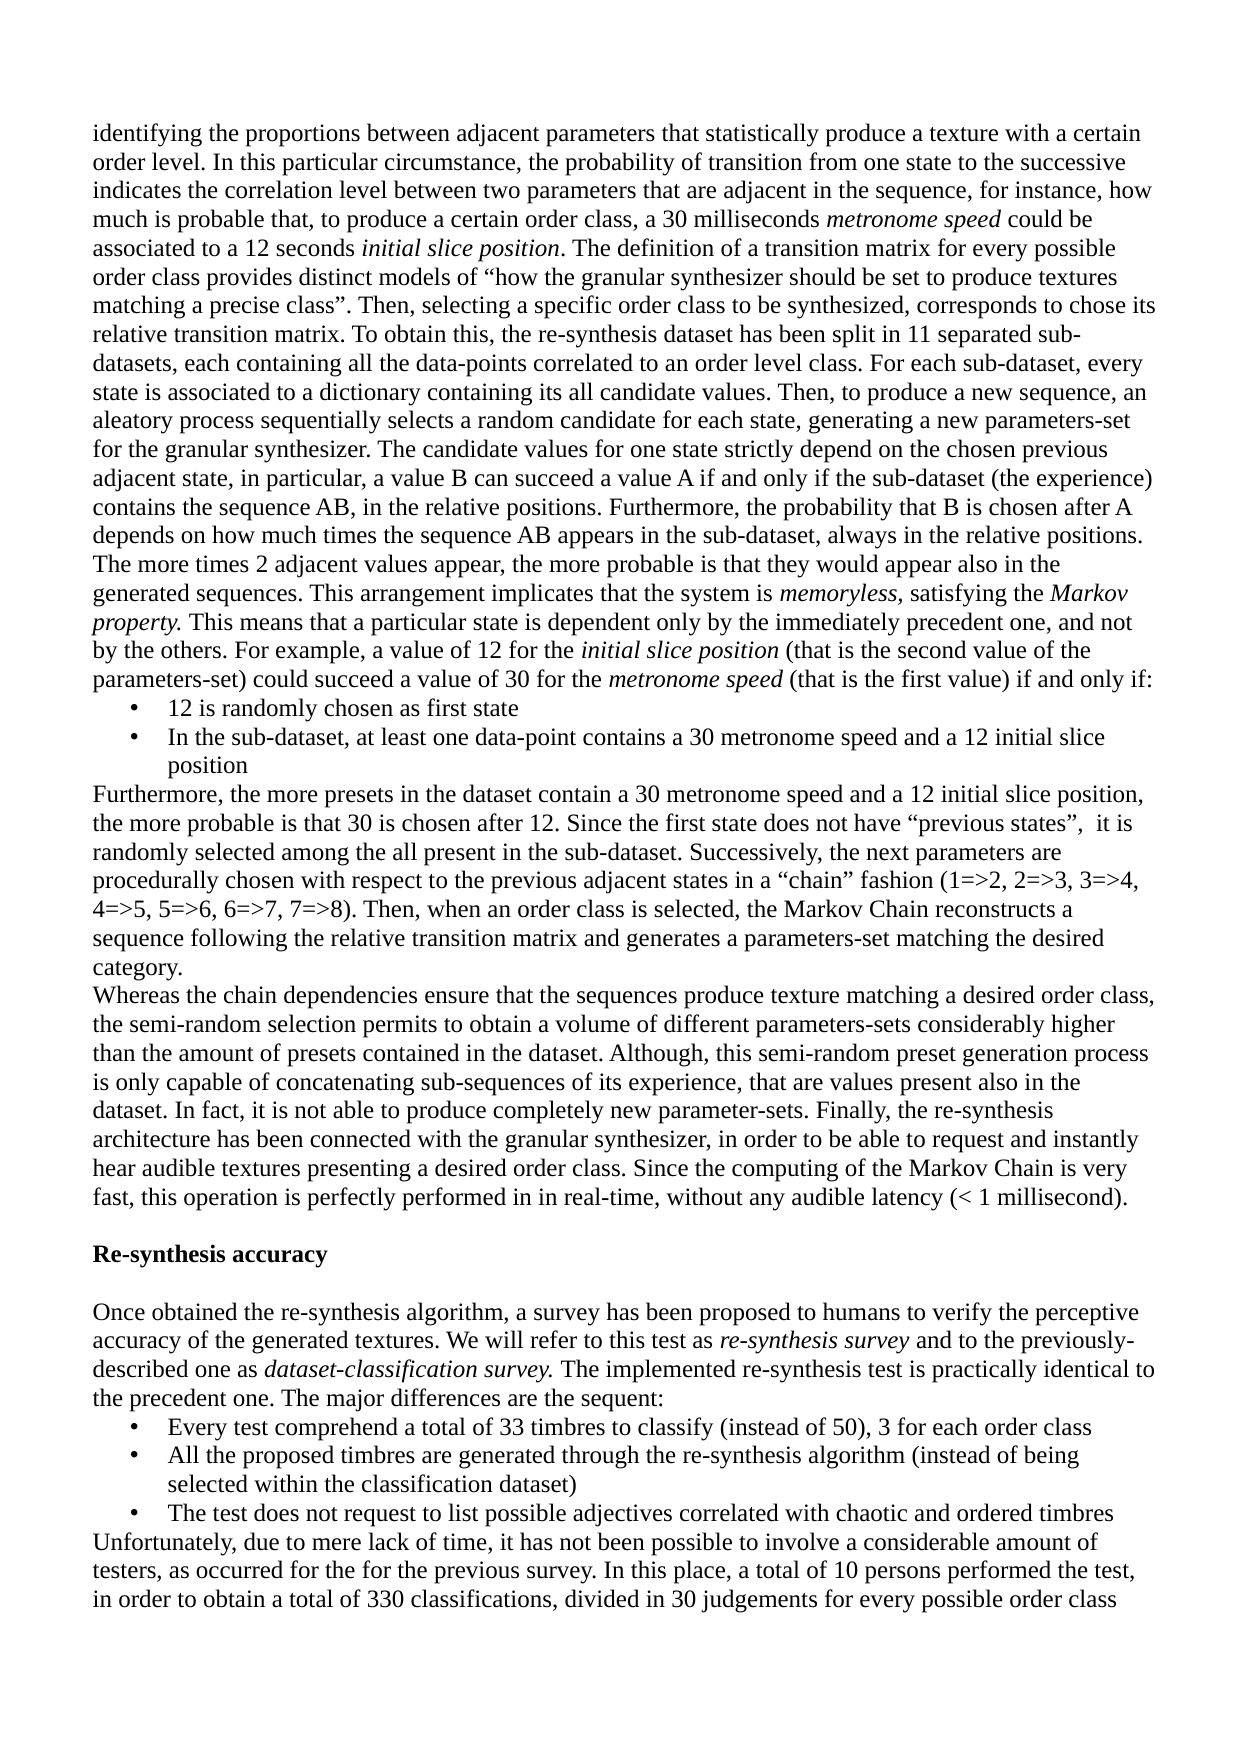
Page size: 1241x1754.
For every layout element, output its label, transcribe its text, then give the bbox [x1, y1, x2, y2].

list All the proposed timbres are generated through the re-synthesis algorithm (instead of being selected within the classification dataset) [130, 1441, 1160, 1498]
text Unfortunately, due to mere lack of time, it has not been possible to involve a considerable amount of testers, as occurred for the for the previous survey. In this place, a total of 10 persons performed the test, in order to obtain a total of 330 classifications, divided in 30 judgements for every possible order class [92, 1527, 1160, 1613]
text Once obtained the re-synthesis algorithm, a survey has been proposed to humans to verify the perceptive accuracy of the generated textures. We will refer to this test as re-synthesis survey and to the previously-described one as dataset-classification survey. The implemented re-synthesis test is practically identical to the precedent one. The major differences are the sequent: [92, 1297, 1160, 1412]
list The test does not request to list possible adjectives correlated with chaotic and ordered timbres [130, 1498, 1160, 1527]
list 12 is randomly chosen as first state [130, 693, 1160, 722]
list Every test comprehend a total of 33 timbres to classify (instead of 50), 3 for each order class [130, 1412, 1160, 1441]
text Whereas the chain dependencies ensure that the sequences produce texture matching a desired order class, the semi-random selection permits to obtain a volume of different parameters-sets considerably higher than the amount of presets contained in the dataset. Although, this semi-random preset generation process is only capable of concatenating sub-sequences of its experience, that are values present also in the dataset. In fact, it is not able to produce completely new parameter-sets. Finally, the re-synthesis architecture has been connected with the granular synthesizer, in order to be able to request and instantly hear audible textures presenting a desired order class. Since the computing of the Markov Chain is very fast, this operation is perfectly performed in in real-time, without any audible latency (< 1 millisecond). [92, 981, 1160, 1211]
text identifying the proportions between adjacent parameters that statistically produce a texture with a certain order level. In this particular circumstance, the probability of transition from one state to the successive indicates the correlation level between two parameters that are adjacent in the sequence, for instance, how much is probable that, to produce a certain order class, a 30 milliseconds metronome speed could be associated to a 12 seconds initial slice position. The definition of a transition matrix for every possible order class provides distinct models of “how the granular synthesizer should be set to produce textures matching a precise class”. Then, selecting a specific order class to be synthesized, corresponds to chose its relative transition matrix. To obtain this, the re-synthesis dataset has been split in 11 separated sub-datasets, each containing all the data-points correlated to an order level class. For each sub-dataset, every state is associated to a dictionary containing its all candidate values. Then, to produce a new sequence, an aleatory process sequentially selects a random candidate for each state, generating a new parameters-set for the granular synthesizer. The candidate values for one state strictly depend on the chosen previous adjacent state, in particular, a value B can succeed a value A if and only if the sub-dataset (the experience) contains the sequence AB, in the relative positions. Furthermore, the probability that B is chosen after A depends on how much times the sequence AB appears in the sub-dataset, always in the relative positions. The more times 2 adjacent values appear, the more probable is that they would appear also in the generated sequences. This arrangement implicates that the system is memoryless, satisfying the Markov property. This means that a particular state is dependent only by the immediately precedent one, and not by the others. For example, a value of 12 for the initial slice position (that is the second value of the parameters-set) could succeed a value of 30 for the metronome speed (that is the first value) if and only if: [92, 118, 1160, 693]
list In the sub-dataset, at least one data-point contains a 30 metronome speed and a 12 initial slice position [130, 722, 1160, 779]
text Re-synthesis accuracy [92, 1239, 1160, 1268]
text Furthermore, the more presets in the dataset contain a 30 metronome speed and a 12 initial slice position, the more probable is that 30 is chosen after 12. Since the first state does not have “previous states”, it is randomly selected among the all present in the sub-dataset. Successively, the next parameters are procedurally chosen with respect to the previous adjacent states in a “chain” fashion (1=>2, 2=>3, 3=>4, 4=>5, 5=>6, 6=>7, 7=>8). Then, when an order class is selected, the Markov Chain reconstructs a sequence following the relative transition matrix and generates a parameters-set matching the desired category. [92, 779, 1160, 981]
